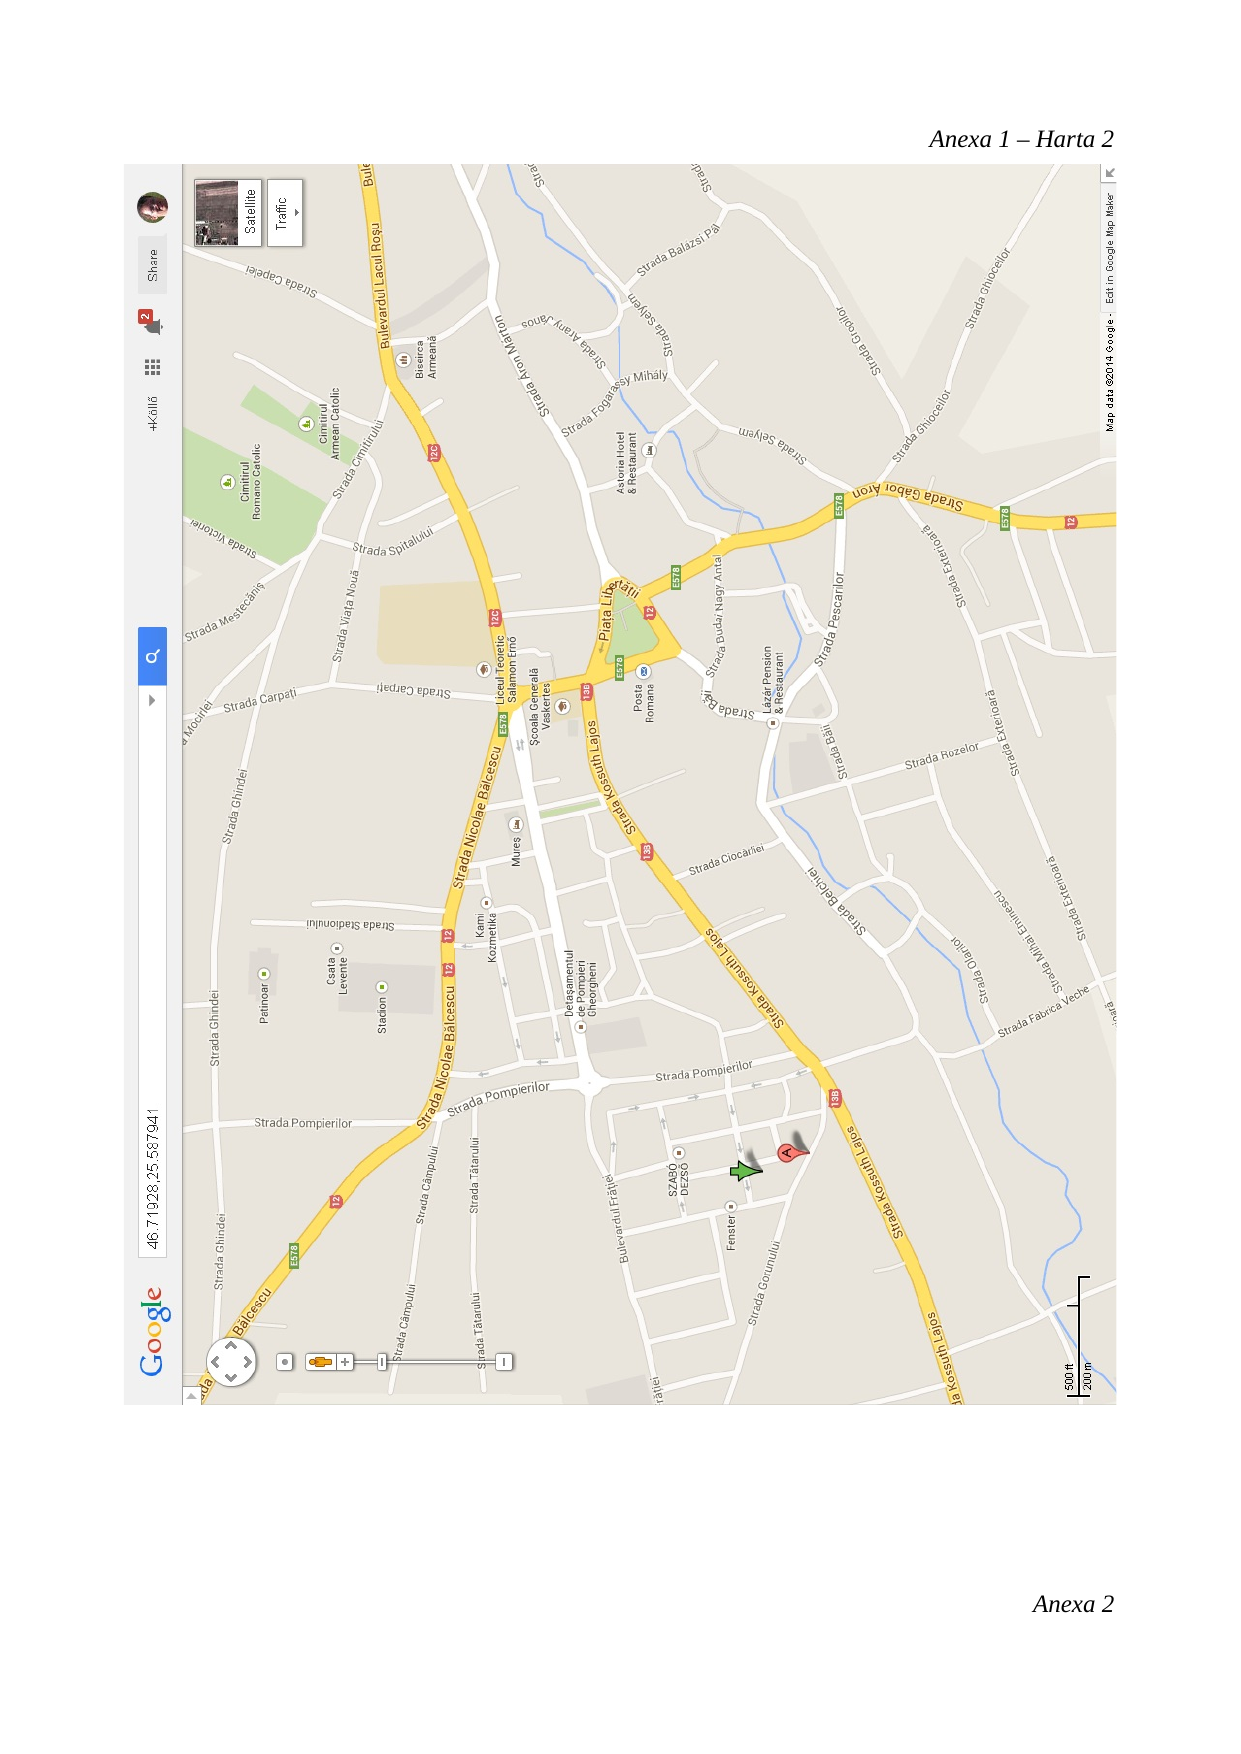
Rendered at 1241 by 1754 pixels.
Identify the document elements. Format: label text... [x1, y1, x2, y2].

table_cell Anexa 2 [118, 1583, 1122, 1623]
table_cell [118, 158, 1122, 1583]
picture [123, 164, 1117, 1405]
table_cell Anexa 1 – Harta 2 [118, 118, 1122, 158]
